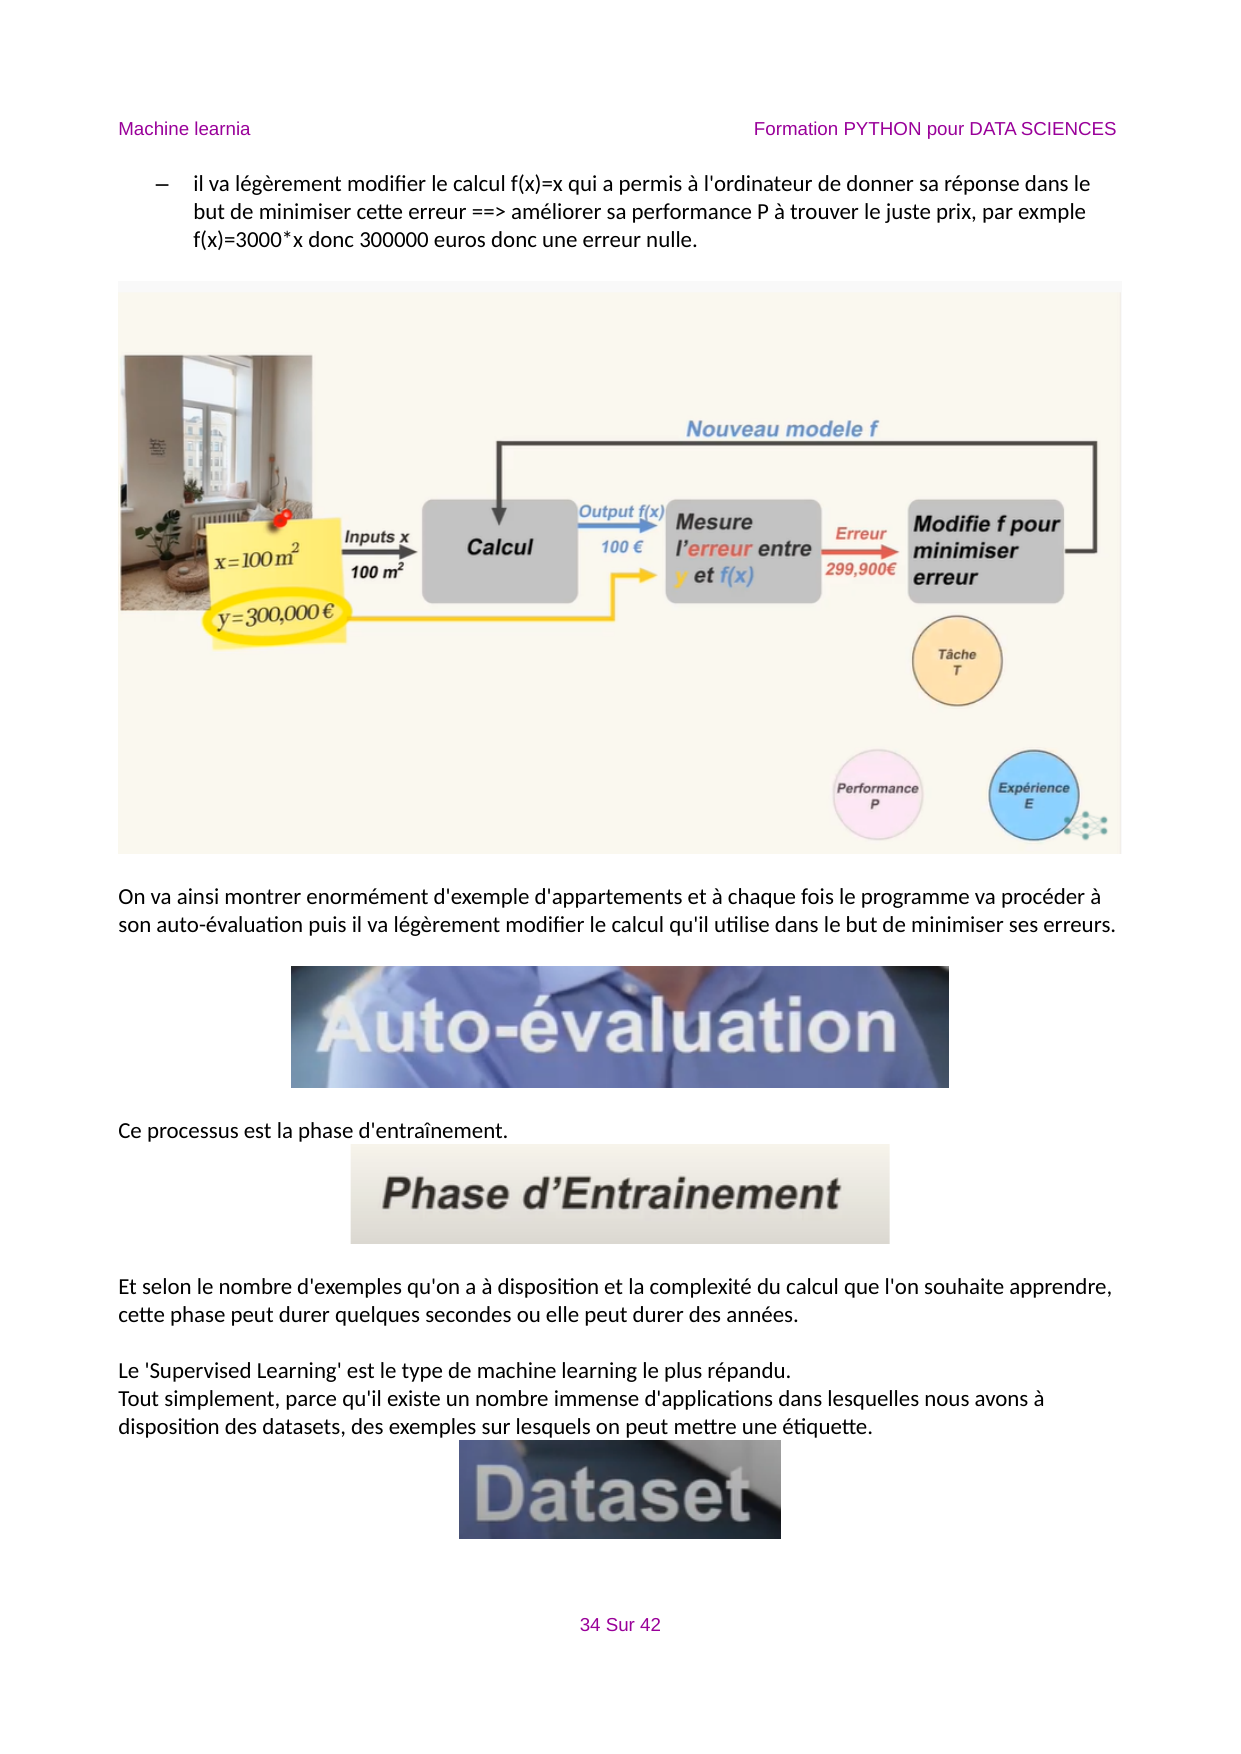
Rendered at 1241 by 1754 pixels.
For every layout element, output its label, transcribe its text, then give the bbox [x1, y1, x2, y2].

text Ce processus est la phase d'entraînement. [118, 1116, 1122, 1144]
picture [291, 966, 949, 1088]
picture [118, 281, 1122, 854]
picture [350, 1144, 890, 1244]
picture [459, 1440, 781, 1539]
list il va légèrement modifier le calcul f(x)=x qui a permis à l'ordinateur de donner sa réponse dans le but de minimiser cette erreur ==> améliorer sa performance P à trouver le juste prix, par exmple f(x)=3000*x donc 300000 euros donc une erreur nulle. [156, 169, 1122, 253]
text On va ainsi montrer enormément d'exemple d'appartements et à chaque fois le programme va procéder à son auto-évaluation puis il va légèrement modifier le calcul qu'il utilise dans le but de minimiser ses erreurs. [118, 882, 1122, 938]
text Le 'Supervised Learning' est le type de machine learning le plus répandu. Tout simplement, parce qu'il existe un nombre immense d'applications dans lesquelles nous avons à disposition des datasets, des exemples sur lesquels on peut mettre une étiquette. [118, 1356, 1122, 1440]
text Et selon le nombre d'exemples qu'on a à disposition et la complexité du calcul que l'on souhaite apprendre, cette phase peut durer quelques secondes ou elle peut durer des années. [118, 1272, 1122, 1328]
